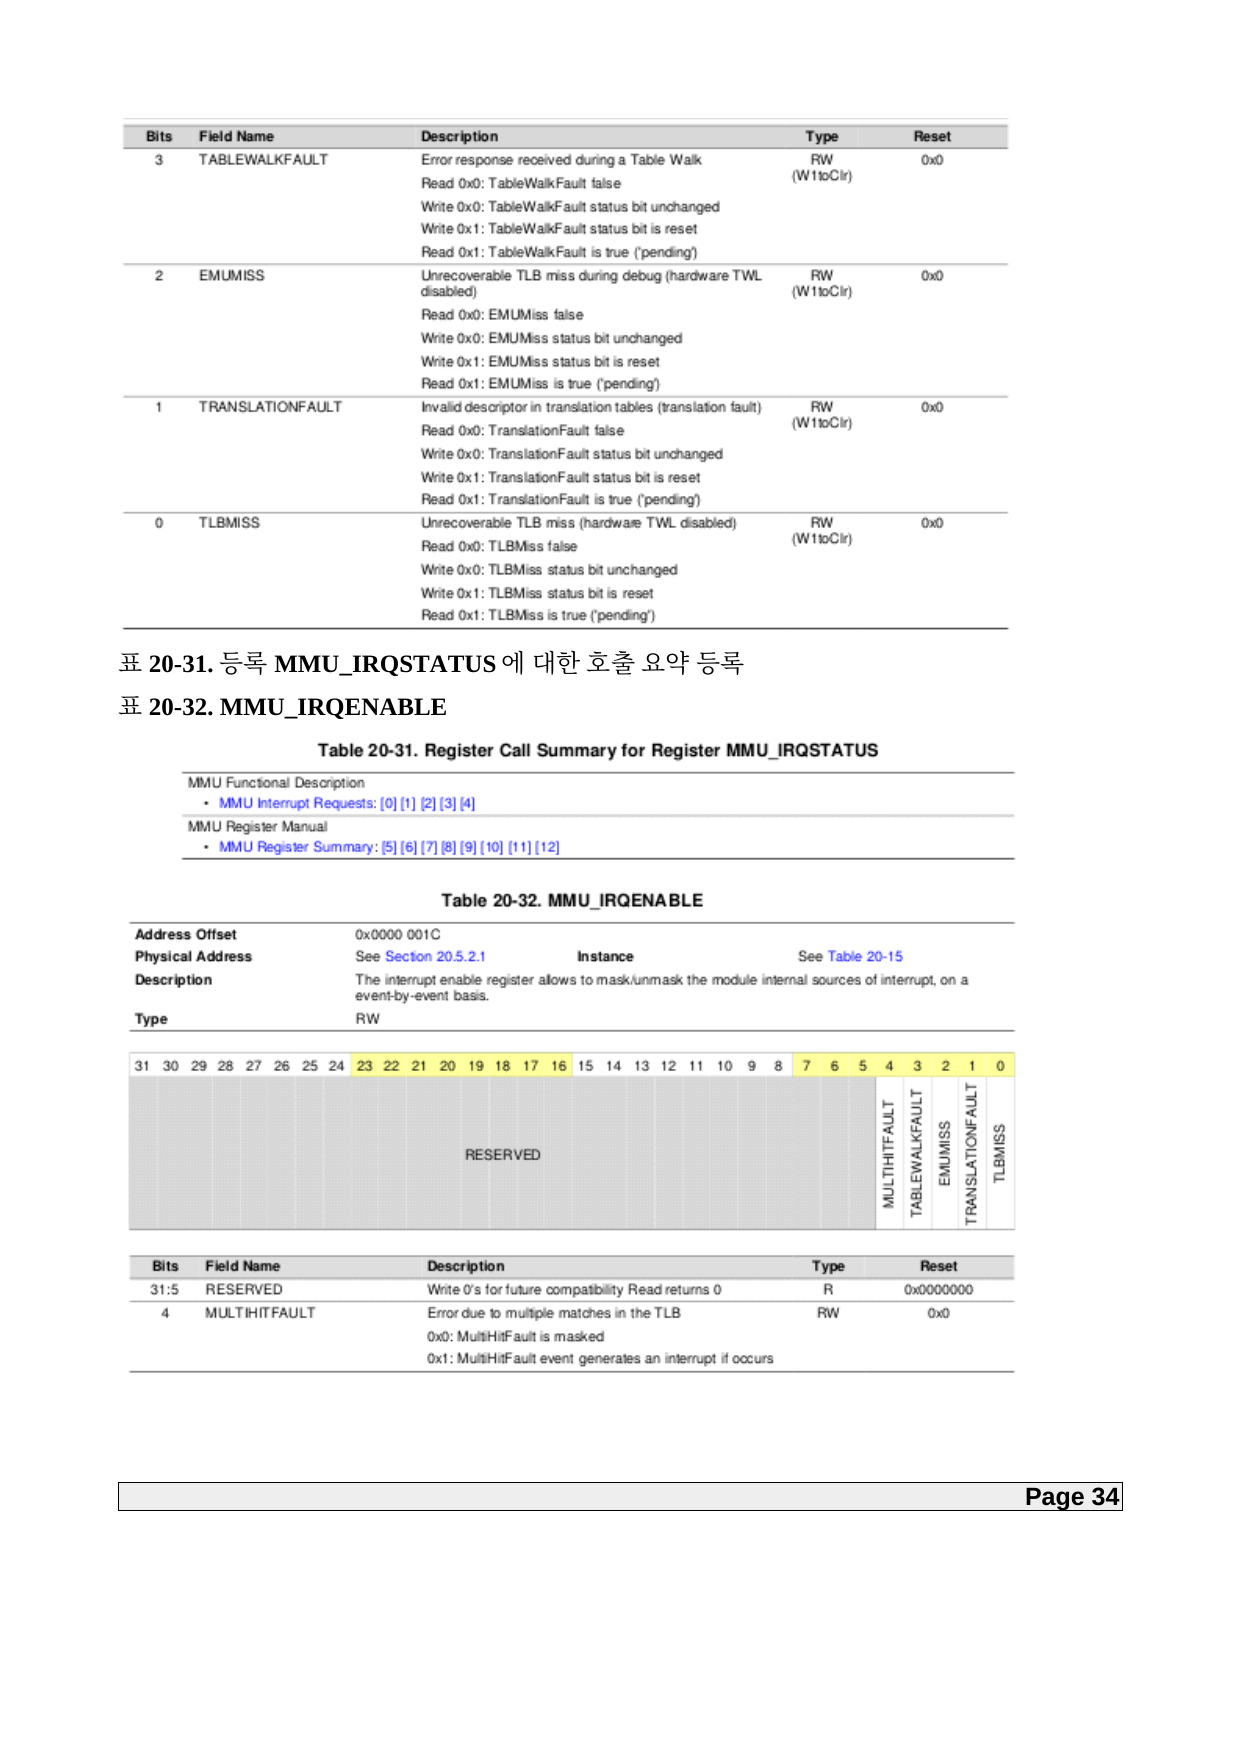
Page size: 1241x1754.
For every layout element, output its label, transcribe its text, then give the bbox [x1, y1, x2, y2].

text 표 20-32. MMU_IRQENABLE [118, 687, 1122, 723]
table_header Page 34 [119, 1483, 1122, 1510]
text 표 20-31. 등록 MMU_IRQSTATUS에 대한 호출 요약 등록 [118, 644, 1122, 680]
